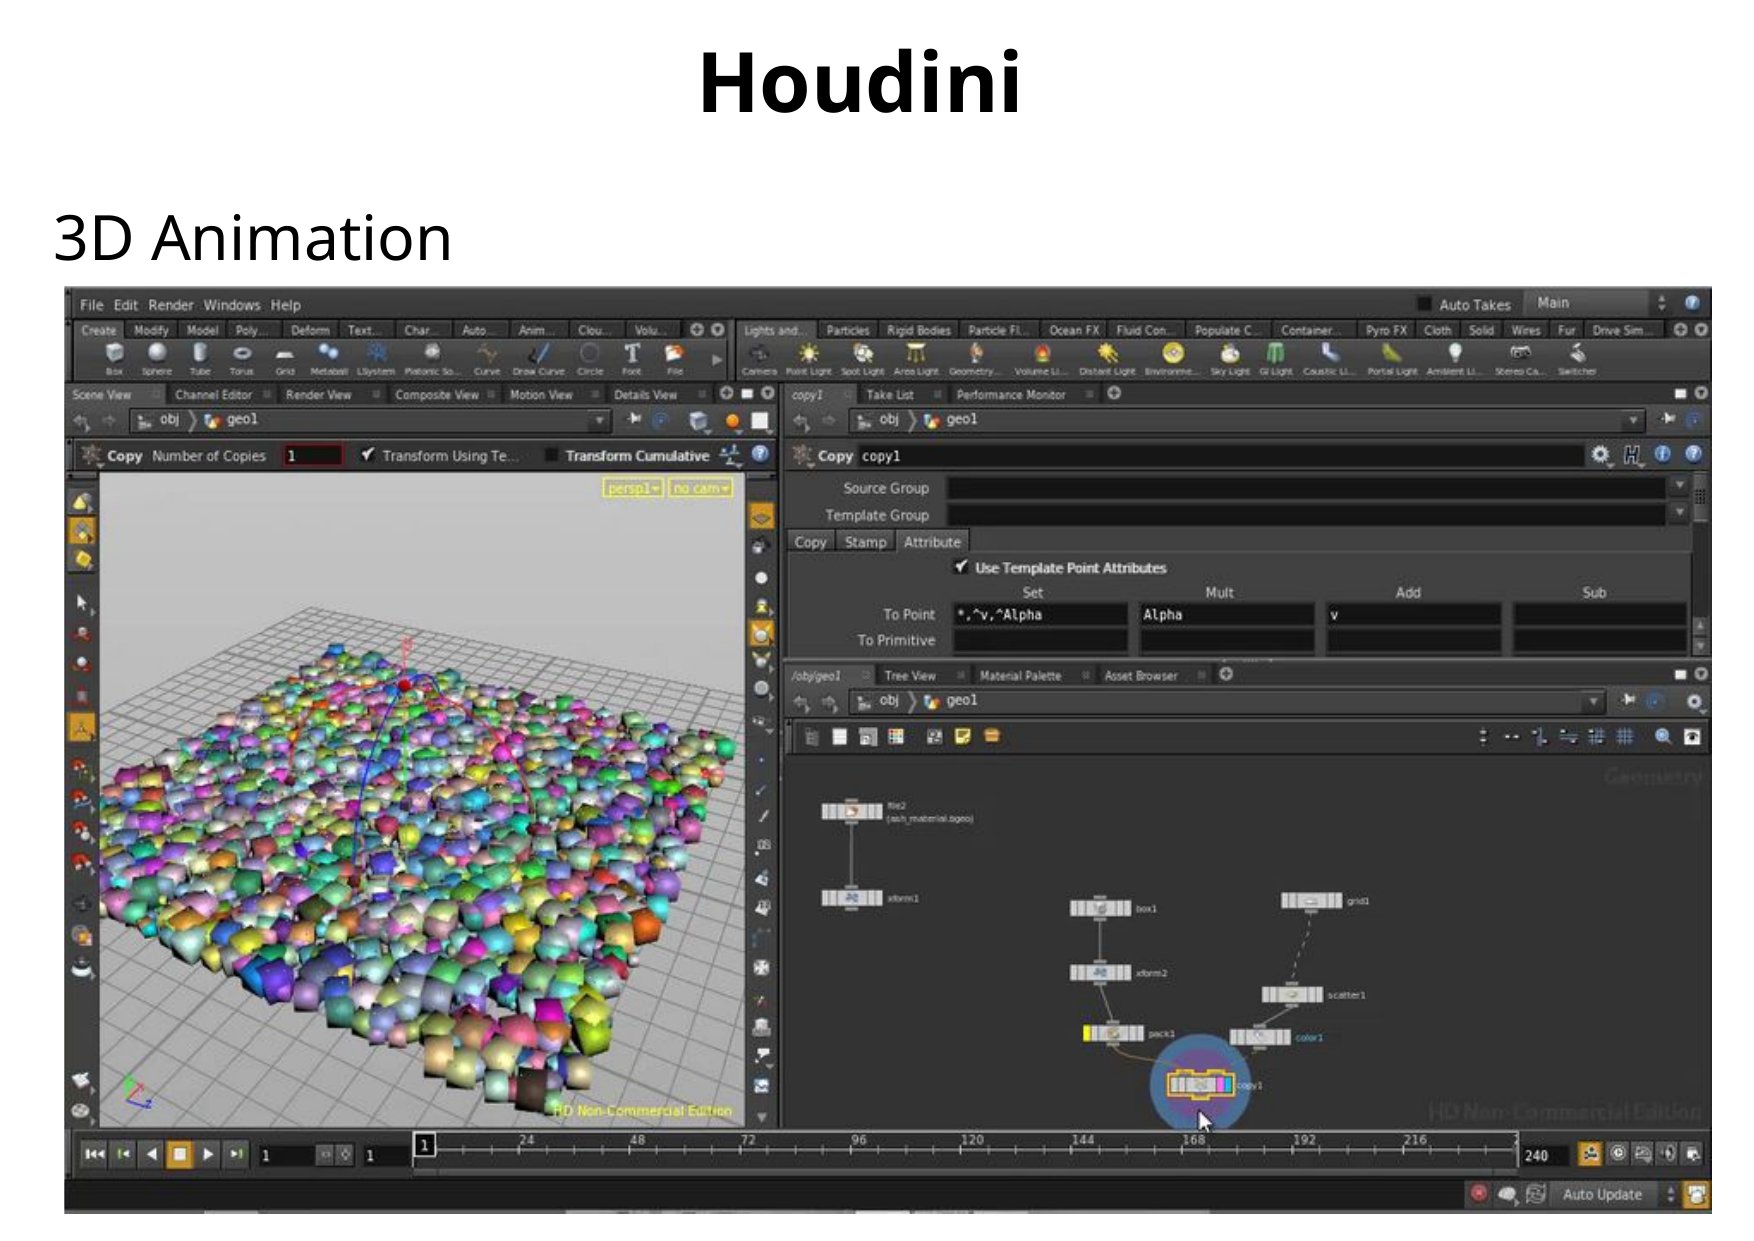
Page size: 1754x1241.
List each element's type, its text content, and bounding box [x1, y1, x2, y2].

text Houdini [21, 23, 1699, 137]
text 3D Animation [21, 194, 1699, 279]
picture [64, 286, 1712, 1214]
